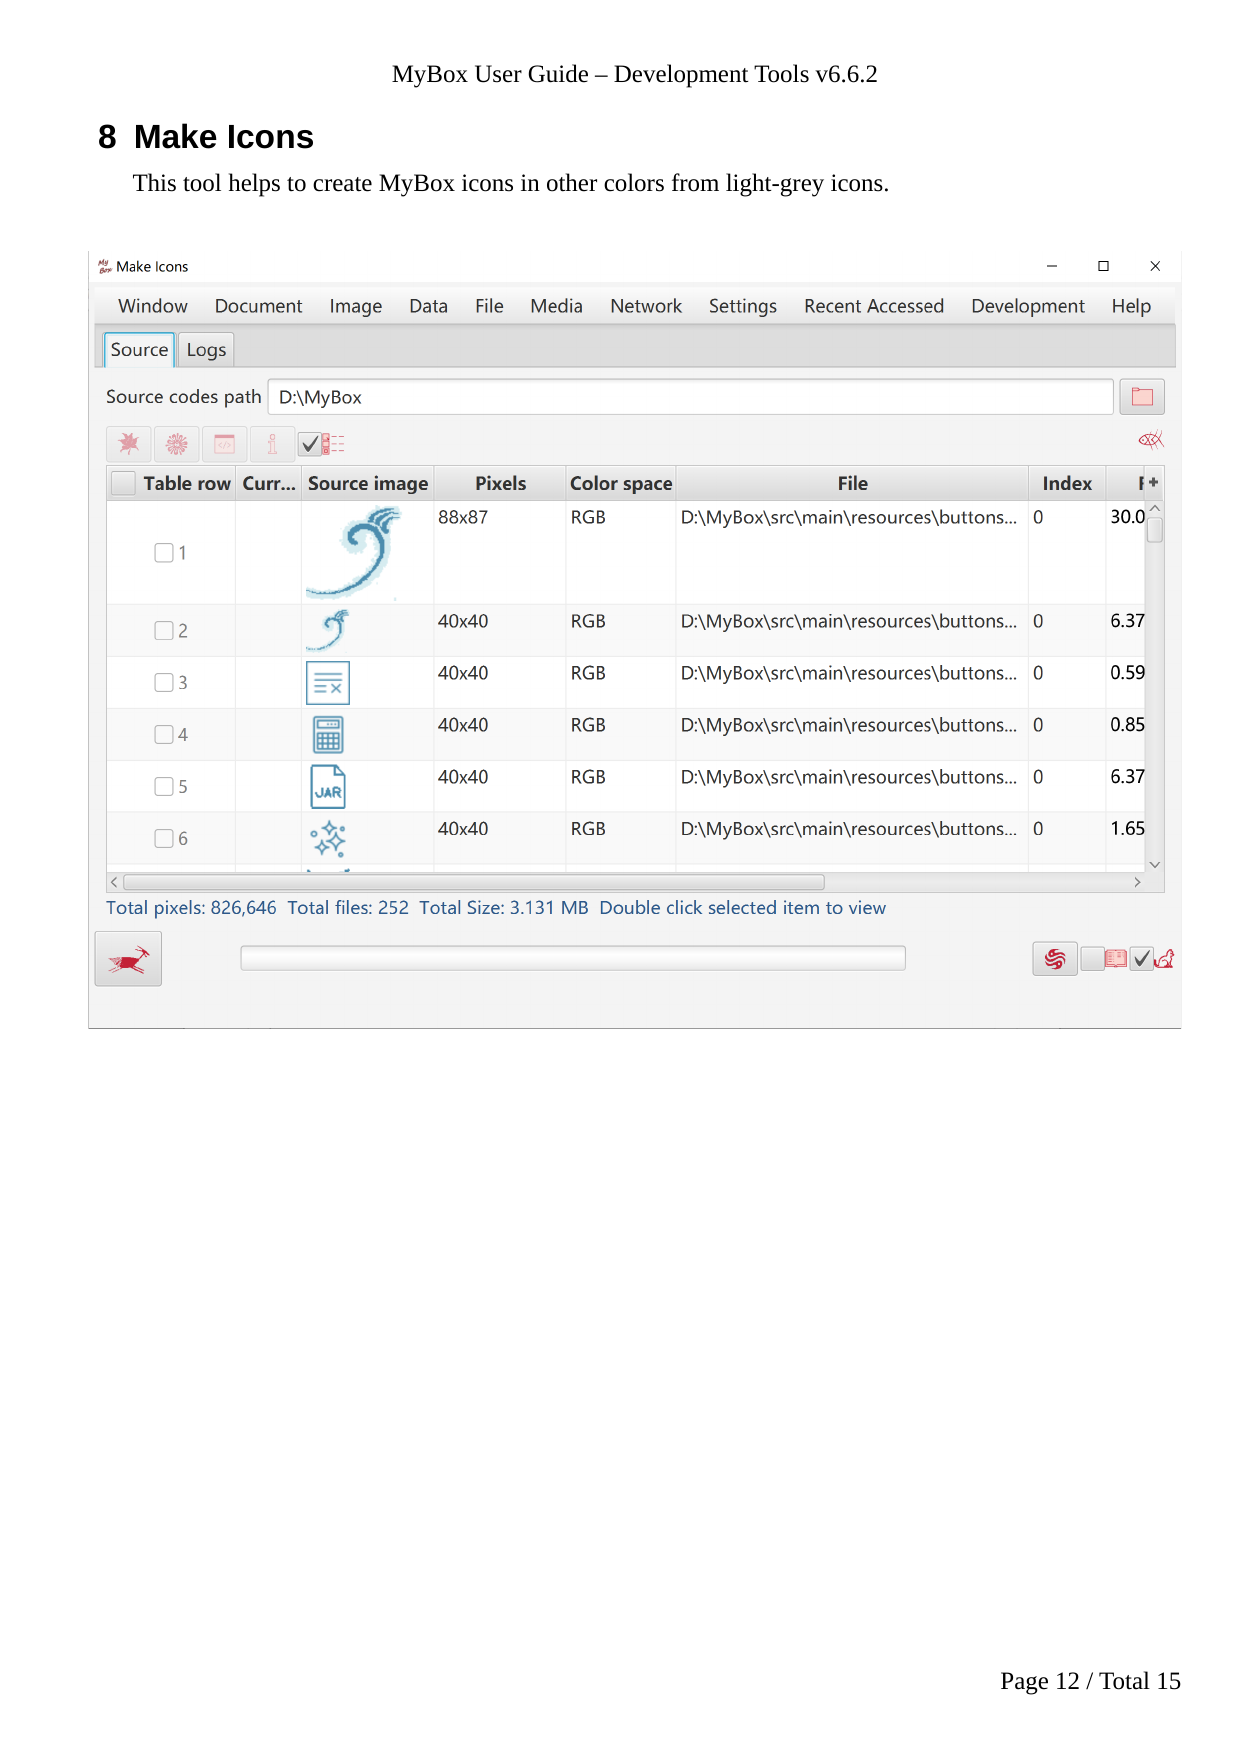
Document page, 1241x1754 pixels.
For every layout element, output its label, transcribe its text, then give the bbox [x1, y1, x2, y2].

subtitle Make Icons [88, 117, 1181, 156]
text This tool helps to create MyBox icons in other colors from light-grey icons. [88, 168, 1181, 197]
picture [88, 251, 1182, 1029]
